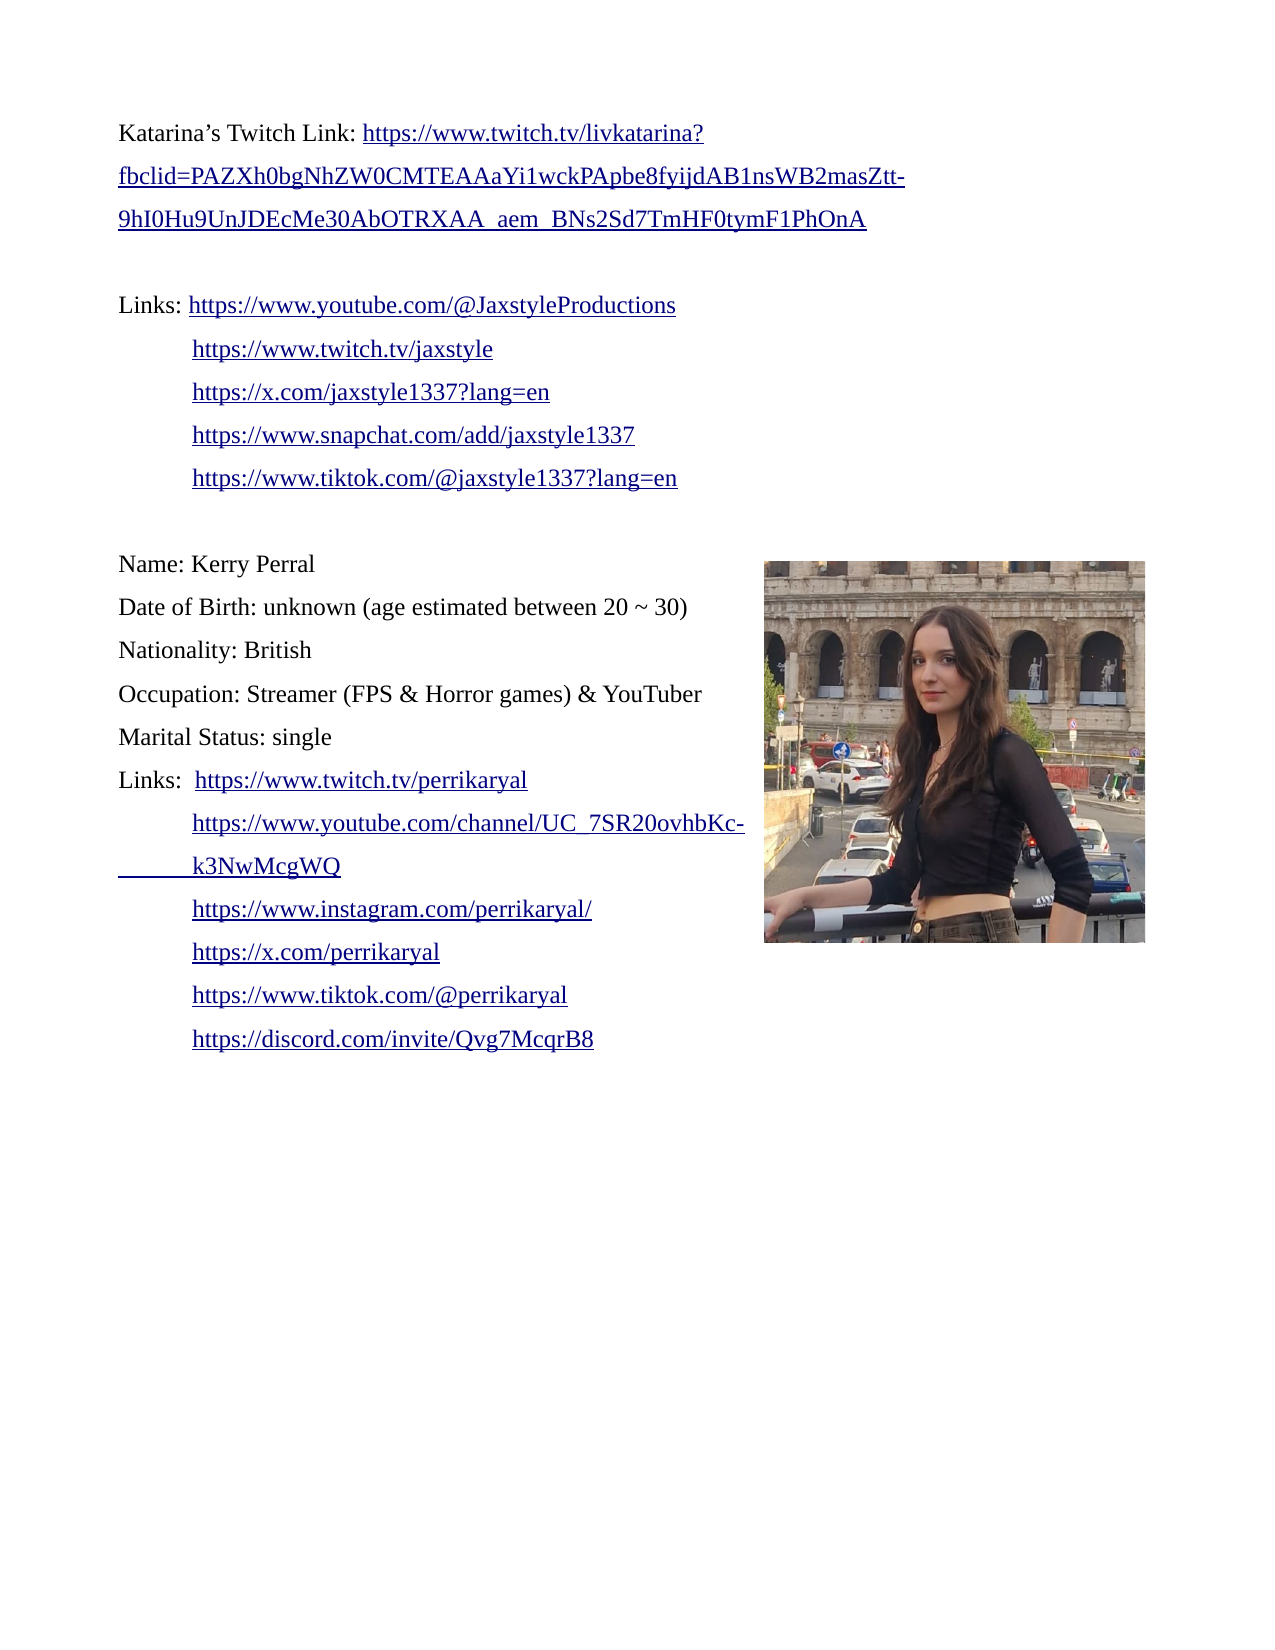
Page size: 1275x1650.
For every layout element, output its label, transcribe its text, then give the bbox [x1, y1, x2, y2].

text https://www.tiktok.com/@jaxstyle1337?lang=en [118, 463, 1157, 492]
text https://x.com/perrikaryal [118, 937, 1157, 966]
text Nationality: British [118, 636, 764, 664]
text Marital Status: single [118, 722, 764, 751]
text Links: https://www.twitch.tv/perrikaryal [118, 765, 764, 794]
text https://discord.com/invite/Qvg7McqrB8 [118, 1024, 1157, 1052]
text Links: https://www.youtube.com/@JaxstyleProductions [118, 291, 1157, 319]
picture [764, 561, 1146, 943]
text Name: Kerry Perral [118, 549, 1157, 578]
text https://www.instagram.com/perrikaryal/ [118, 894, 764, 923]
text Date of Birth: unknown (age estimated between 20 ~ 30) [118, 592, 764, 621]
text Occupation: Streamer (FPS & Horror games) & YouTuber [118, 679, 764, 707]
text https://www.twitch.tv/jaxstyle [118, 334, 1157, 362]
text https://x.com/jaxstyle1337?lang=en [118, 377, 1157, 406]
text https://www.youtube.com/channel/UC_7SR20ovhbKc- k3NwMcgWQ [118, 808, 764, 880]
text https://www.snapchat.com/add/jaxstyle1337 [118, 420, 1157, 449]
text Katarina’s Twitch Link: https://www.twitch.tv/livkatarina?fbclid=PAZXh0bgNhZW0CMTEAAaYi1wckPApbe8fyijdAB1nsWB2masZtt-9hI0Hu9UnJDEcMe30AbOTRXAA_aem_BNs2Sd7TmHF0tymF1PhOnA [118, 118, 1157, 233]
text https://www.tiktok.com/@perrikaryal [118, 981, 1157, 1009]
